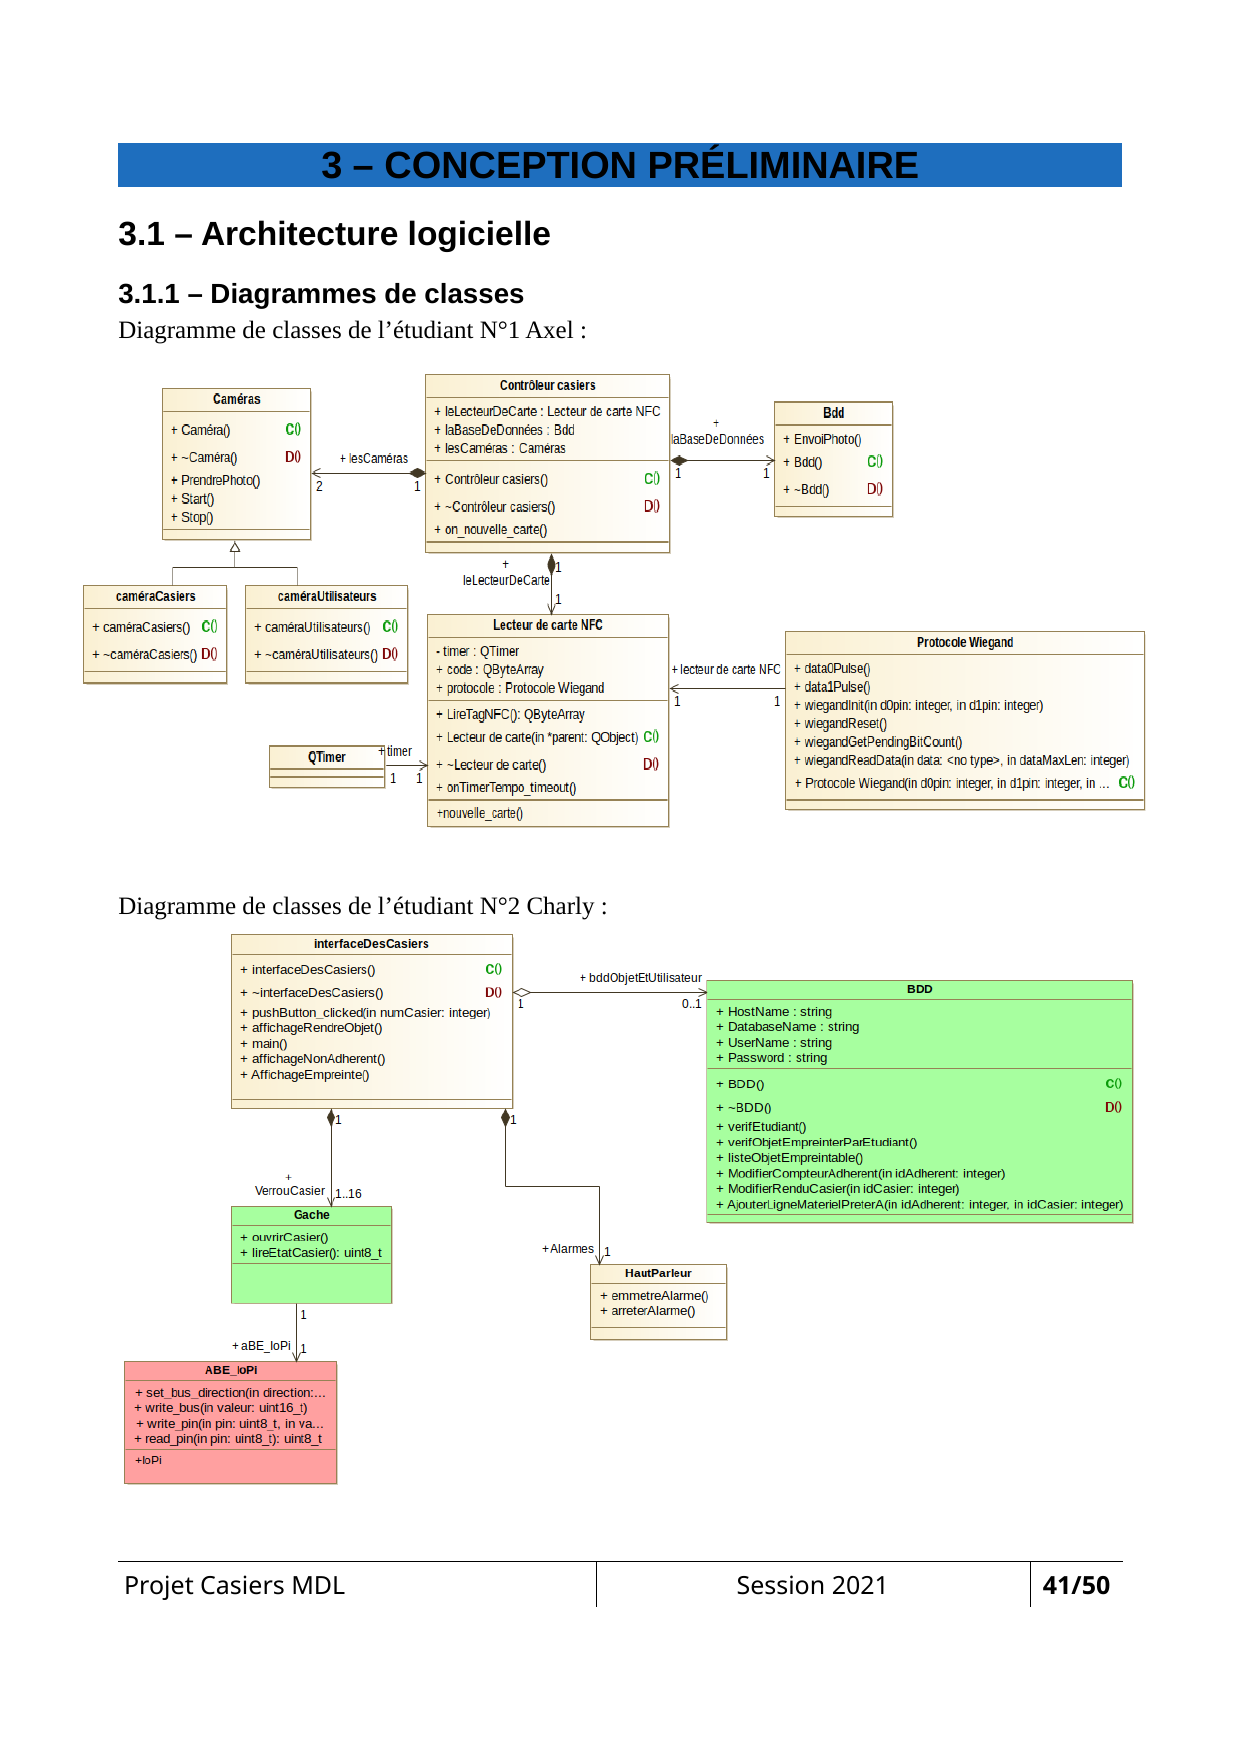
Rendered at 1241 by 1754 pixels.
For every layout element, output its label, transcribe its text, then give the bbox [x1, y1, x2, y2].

picture [114, 925, 1143, 1494]
subtitle 3 – CONCEPTION PRÉLIMINAIRE [118, 143, 1122, 187]
text Diagramme de classes de l’étudiant N°2 Charly : [118, 891, 1122, 920]
subtitle 3.1.1 – Diagrammes de classes [118, 277, 1122, 309]
text Diagramme de classes de l’étudiant N°1 Axel : [118, 316, 1122, 344]
picture [74, 363, 1154, 840]
subtitle 3.1 – Architecture logicielle [118, 214, 1122, 252]
